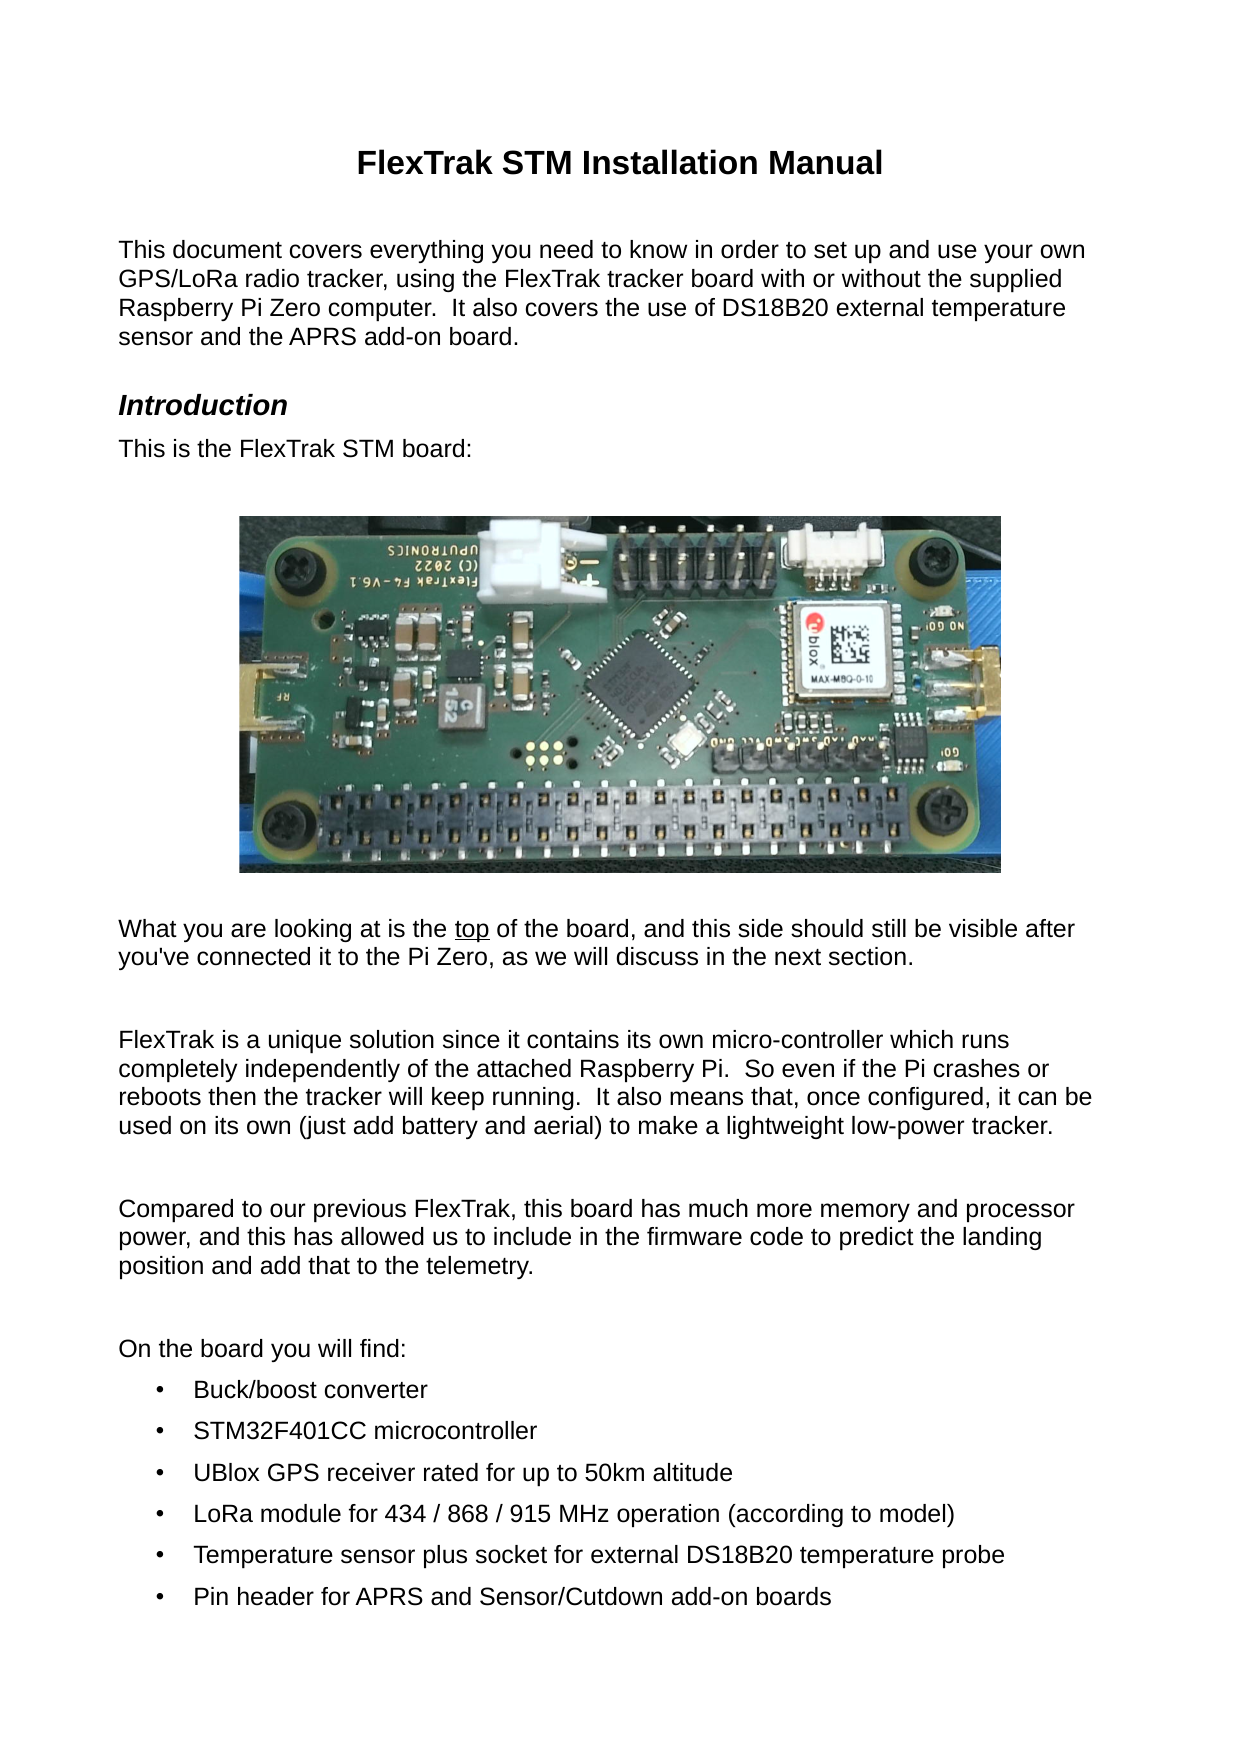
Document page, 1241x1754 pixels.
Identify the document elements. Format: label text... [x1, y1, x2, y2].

list STM32F401CC microcontroller [156, 1416, 1122, 1445]
text This is the FlexTrak STM board: [118, 434, 1122, 463]
text Compared to our previous FlexTrak, this board has much more memory and processor power, and this has allowed us to include in the firmware code to predict the landing position and add that to the telemetry. [118, 1194, 1122, 1280]
list Pin header for APRS and Sensor/Cutdown add-on boards [156, 1582, 1122, 1611]
list UBlox GPS receiver rated for up to 50km altitude [156, 1458, 1122, 1486]
subtitle FlexTrak STM Installation Manual [118, 143, 1122, 182]
text This document covers everything you need to know in order to set up and use your own GPS/LoRa radio tracker, using the FlexTrak tracker board with or without the supplied Raspberry Pi Zero computer. It also covers the use of DS18B20 external temperature sensor and the APRS add-on board. [118, 236, 1122, 351]
list LoRa module for 434 / 868 / 915 MHz operation (according to model) [156, 1499, 1122, 1528]
picture [239, 516, 1001, 873]
list Buck/boost converter [156, 1375, 1122, 1404]
list Temperature sensor plus socket for external DS18B20 temperature probe [156, 1540, 1122, 1569]
text What you are looking at is the top of the board, and this side should still be visible after you've connected it to the Pi Zero, as we will discuss in the next section. [118, 914, 1122, 971]
text On the board you will find: [118, 1334, 1122, 1362]
text FlexTrak is a unique solution since it contains its own micro-controller which runs completely independently of the attached Raspberry Pi. So even if the Pi crashes or reboots then the tracker will keep running. It also means that, once configured, it can be used on its own (just add battery and aerial) to make a lightweight low-power tracker. [118, 1025, 1122, 1140]
subtitle Introduction [118, 388, 1122, 422]
